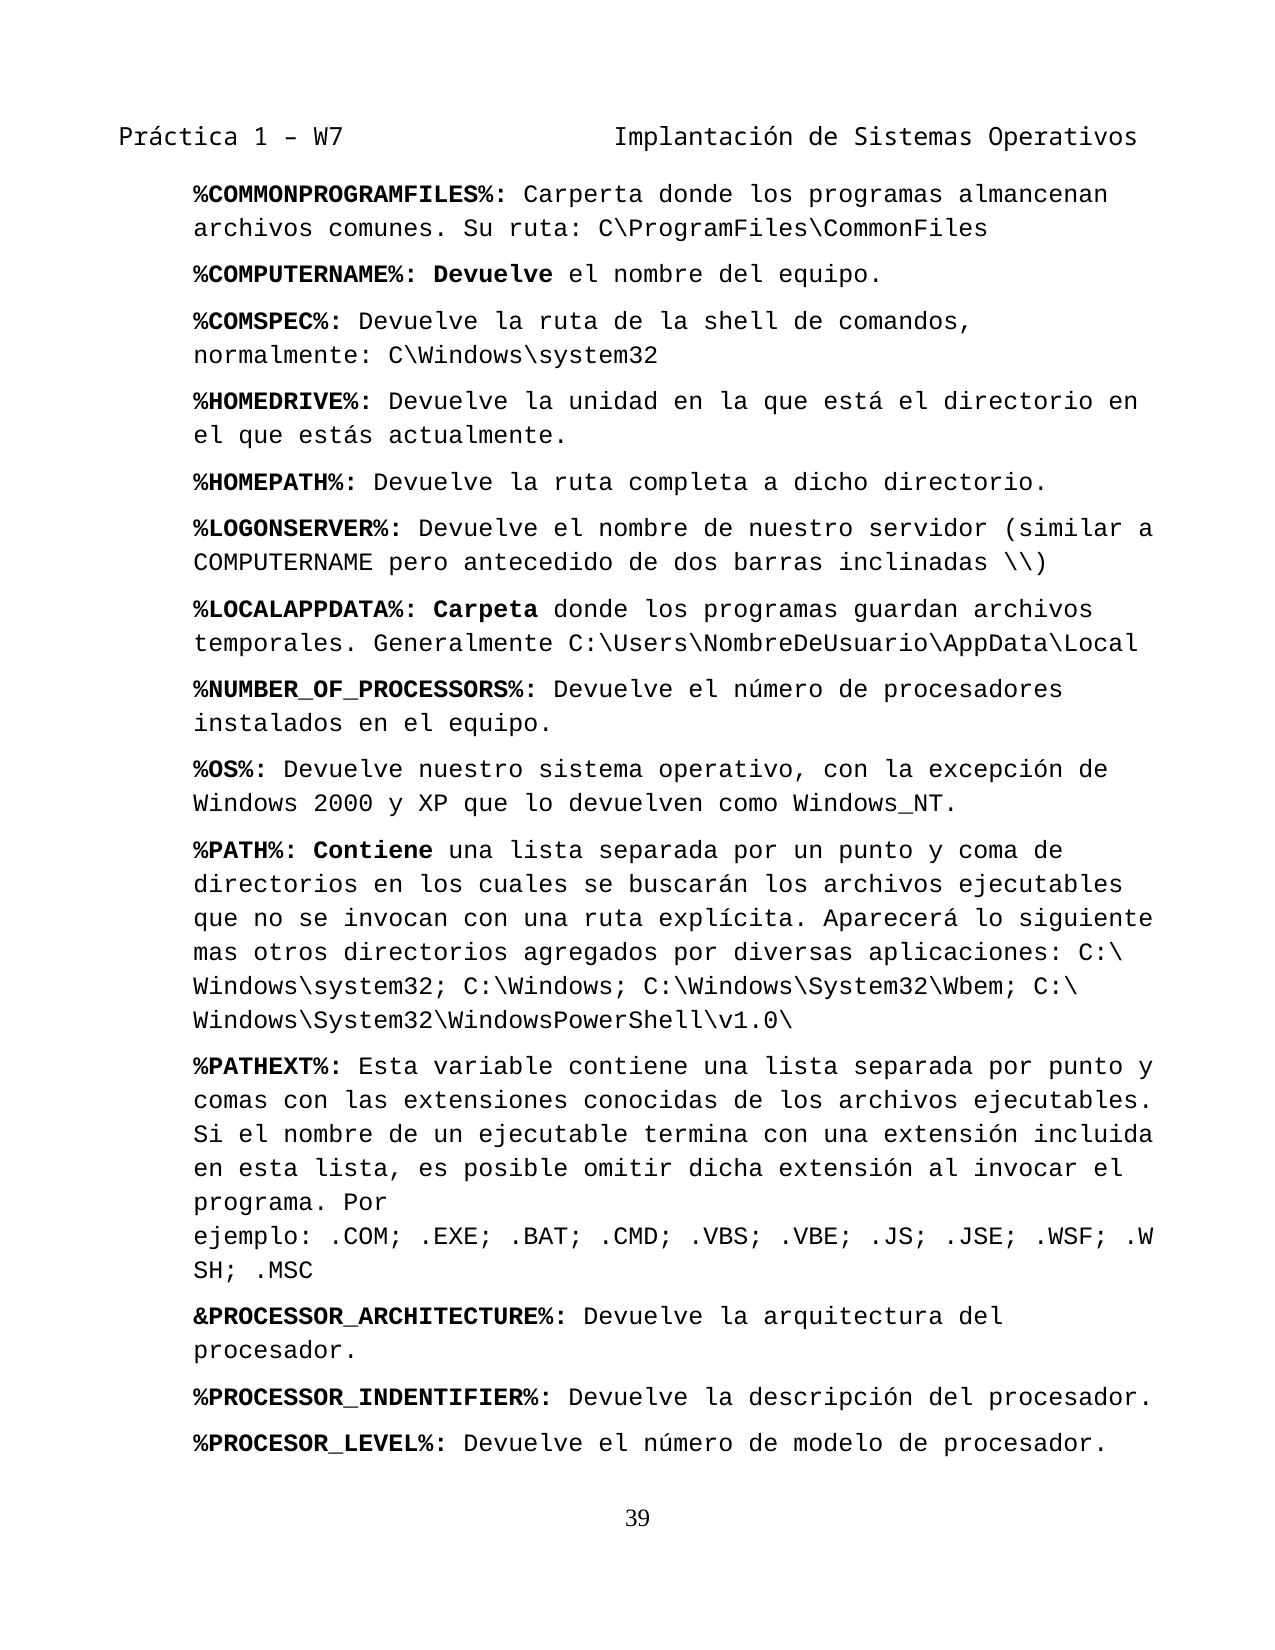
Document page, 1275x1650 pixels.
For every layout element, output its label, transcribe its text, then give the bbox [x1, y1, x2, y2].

list %NUMBER_OF_PROCESSORS%: Devuelve el número de procesadores instalados en el equipo. [156, 677, 1157, 739]
list %OS%: Devuelve nuestro sistema operativo, con la excepción de Windows 2000 y XP que lo devuelven como Windows_NT. [156, 757, 1157, 819]
list %LOCALAPPDATA%: Carpeta donde los programas guardan archivos temporales. Generalmente C:\Users\NombreDeUsuario\AppData\Local [156, 596, 1157, 658]
list %HOMEPATH%: Devuelve la ruta completa a dicho directorio. [156, 469, 1157, 498]
list %COMPUTERNAME%: Devuelve el nombre del equipo. [156, 262, 1157, 290]
list %COMSPEC%: Devuelve la ruta de la shell de comandos, normalmente: C\Windows\system32 [156, 308, 1157, 371]
list %PROCESSOR_INDENTIFIER%: Devuelve la descripción del procesador. [156, 1384, 1157, 1413]
list %HOMEDRIVE%: Devuelve la unidad en la que está el directorio en el que estás actualmente. [156, 389, 1157, 451]
list %PATH%: Contiene una lista separada por un punto y coma de directorios en los cuales se buscarán los archivos ejecutables que no se invocan con una ruta explícita. Aparecerá lo siguiente mas otros directorios agregados por diversas aplicaciones: C:\Windows\system32; C:\Windows; C:\Windows\System32\Wbem; C:\Windows\System32\WindowsPowerShell\v1.0\ [156, 837, 1157, 1036]
list %PROCESOR_LEVEL%: Devuelve el número de modelo de procesador. [156, 1431, 1157, 1459]
list &PROCESSOR_ARCHITECTURE%: Devuelve la arquitectura del procesador. [156, 1304, 1157, 1366]
list %PATHEXT%: Esta variable contiene una lista separada por punto y comas con las extensiones conocidas de los archivos ejecutables. Si el nombre de un ejecutable termina con una extensión incluida en esta lista, es posible omitir dicha extensión al invocar el programa. Por ejemplo: .COM; .EXE; .BAT; .CMD; .VBS; .VBE; .JS; .JSE; .WSF; .WSH; .MSC [156, 1054, 1157, 1286]
list %COMMONPROGRAMFILES%: Carperta donde los programas almancenan archivos comunes. Su ruta: C\ProgramFiles\CommonFiles [156, 182, 1157, 244]
list %LOGONSERVER%: Devuelve el nombre de nuestro servidor (similar a COMPUTERNAME pero antecedido de dos barras inclinadas \\) [156, 516, 1157, 578]
